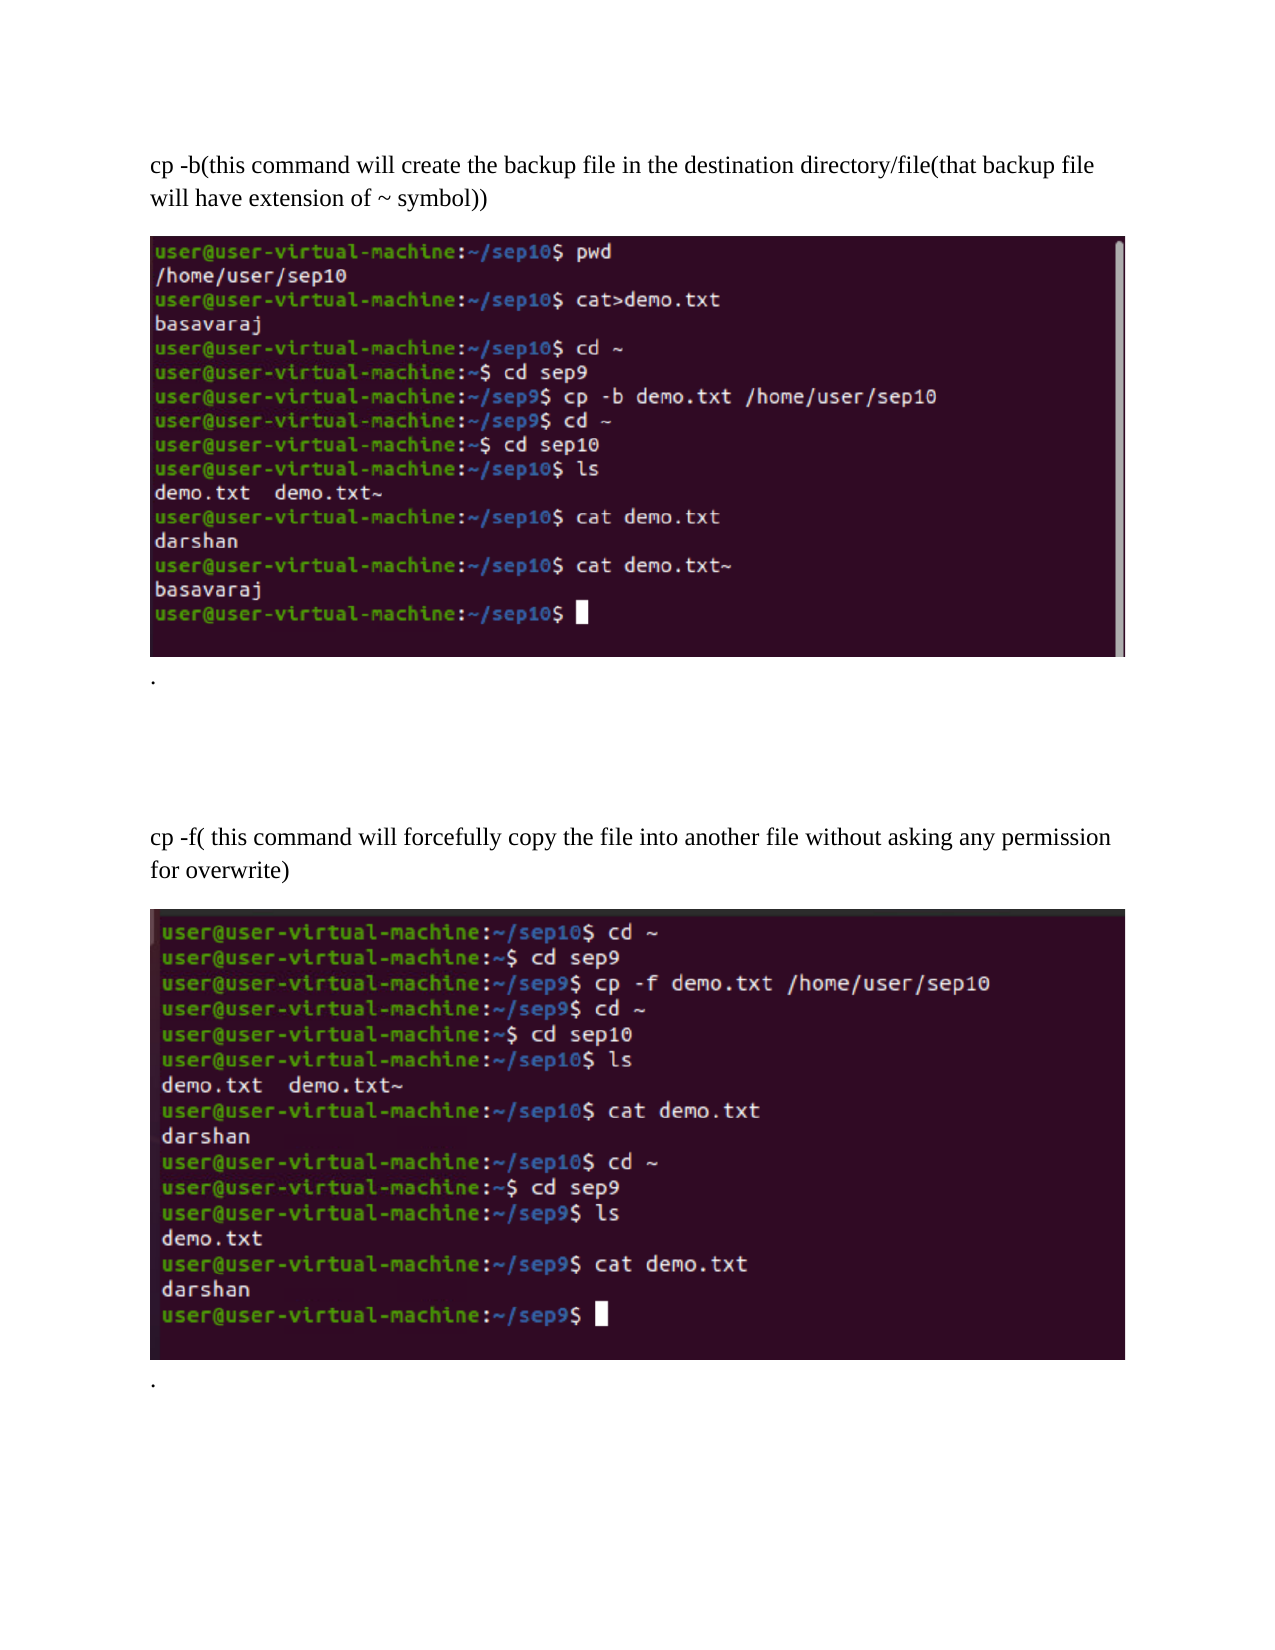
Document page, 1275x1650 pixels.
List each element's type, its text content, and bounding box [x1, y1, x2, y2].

picture [150, 236, 1125, 657]
text . [150, 1360, 1125, 1392]
text cp -b(this command will create the backup file in the destination directory/file(that backup file will have extension of ~ symbol)) [150, 150, 1125, 212]
picture [150, 909, 1125, 1360]
text . [150, 657, 1125, 689]
text cp -f( this command will forcefully copy the file into another file without asking any permission for overwrite) [150, 822, 1125, 884]
